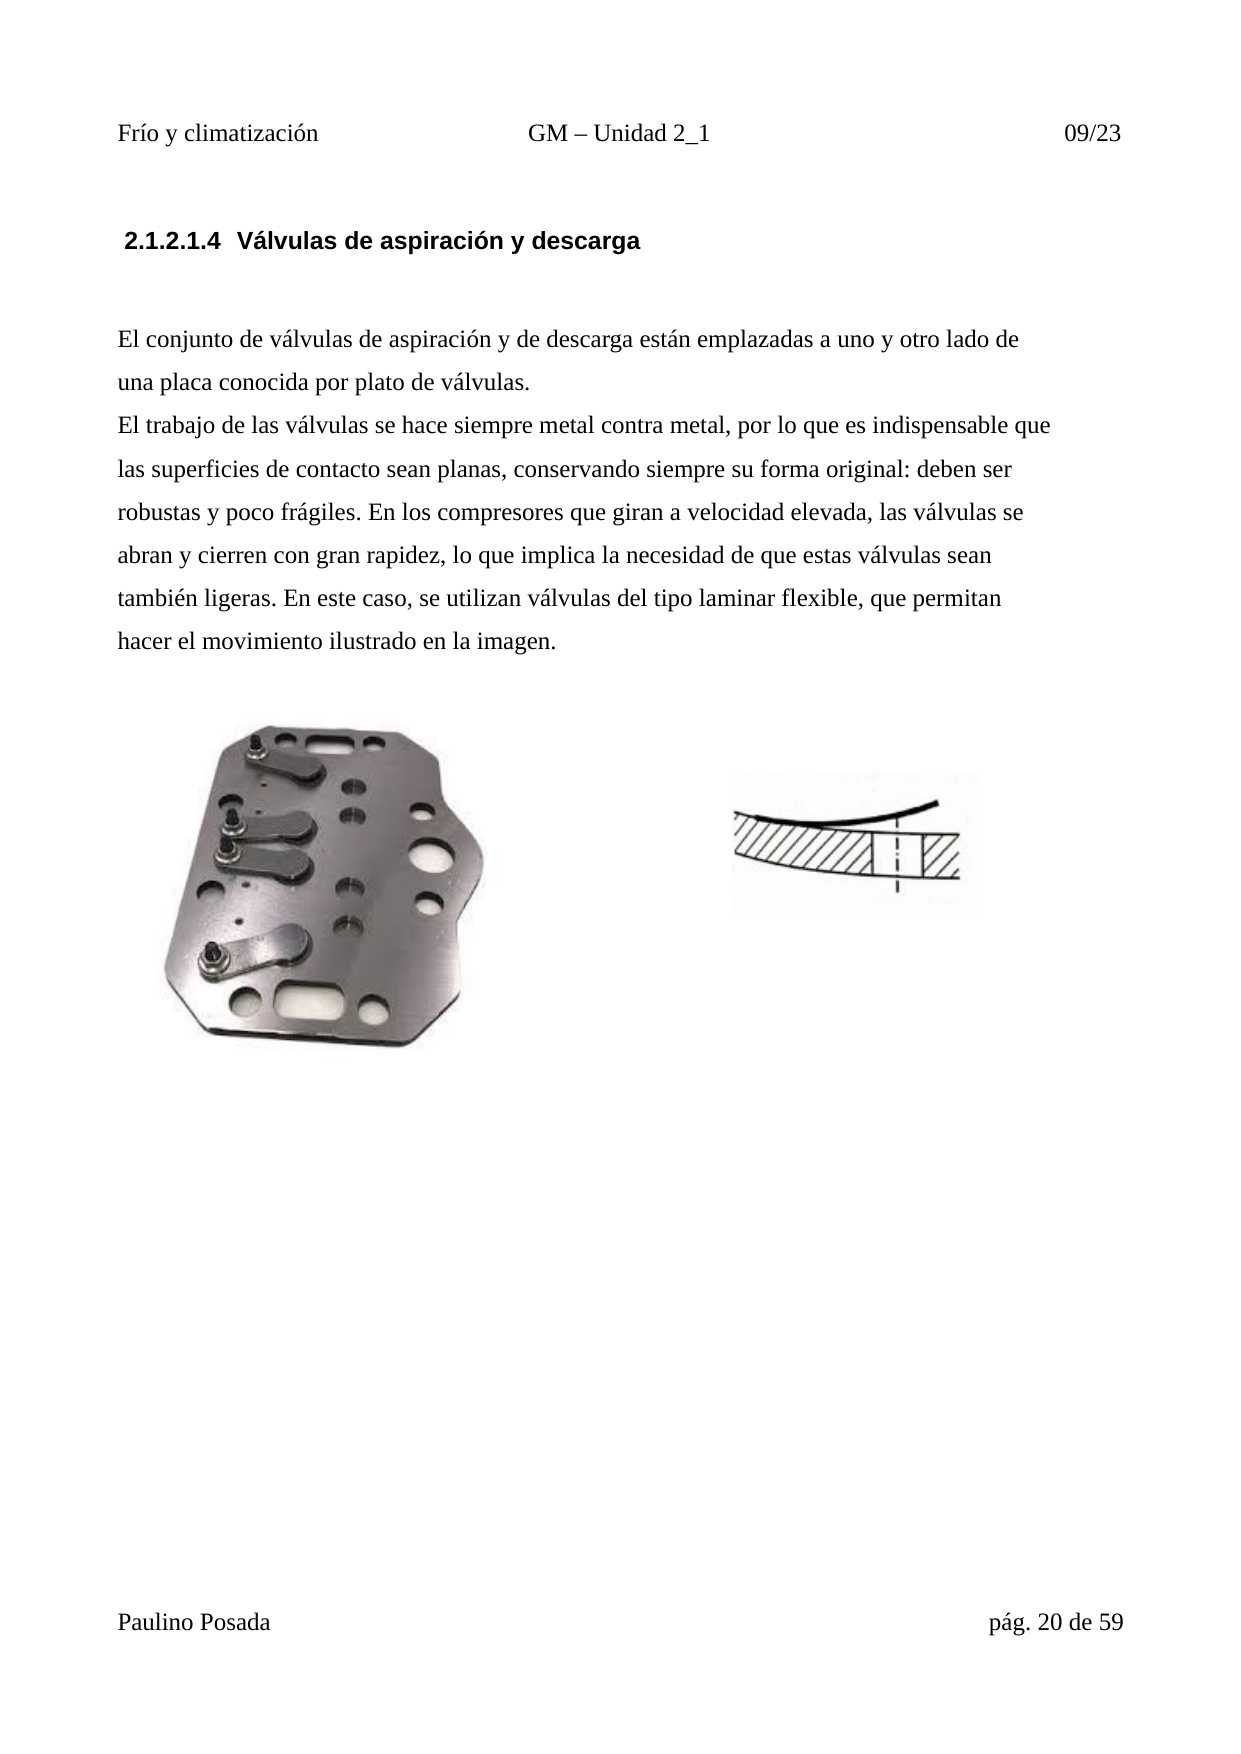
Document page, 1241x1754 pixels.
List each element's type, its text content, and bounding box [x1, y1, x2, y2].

picture [148, 712, 500, 1064]
text hacer el movimiento ilustrado en la imagen. [117, 626, 1123, 655]
text abran y cierren con gran rapidez, lo que implica la necesidad de que estas válvulas sean [117, 540, 1123, 569]
text robustas y poco frágiles. En los compresores que giran a velocidad elevada, las válvulas se [117, 497, 1123, 526]
text El conjunto de válvulas de aspiración y de descarga están emplazadas a uno y otro lado de [117, 324, 1123, 353]
text las superficies de contacto sean planas, conservando siempre su forma original: deben ser [117, 454, 1123, 482]
text una placa conocida por plato de válvulas. [117, 367, 1123, 396]
text también ligeras. En este caso, se utilizan válvulas del tipo laminar flexible, que permitan [117, 583, 1123, 612]
text El trabajo de las válvulas se hace siempre metal contra metal, por lo que es indispensable que [117, 411, 1123, 439]
picture [732, 771, 979, 913]
subtitle Válvulas de aspiración y descarga [117, 226, 1123, 254]
